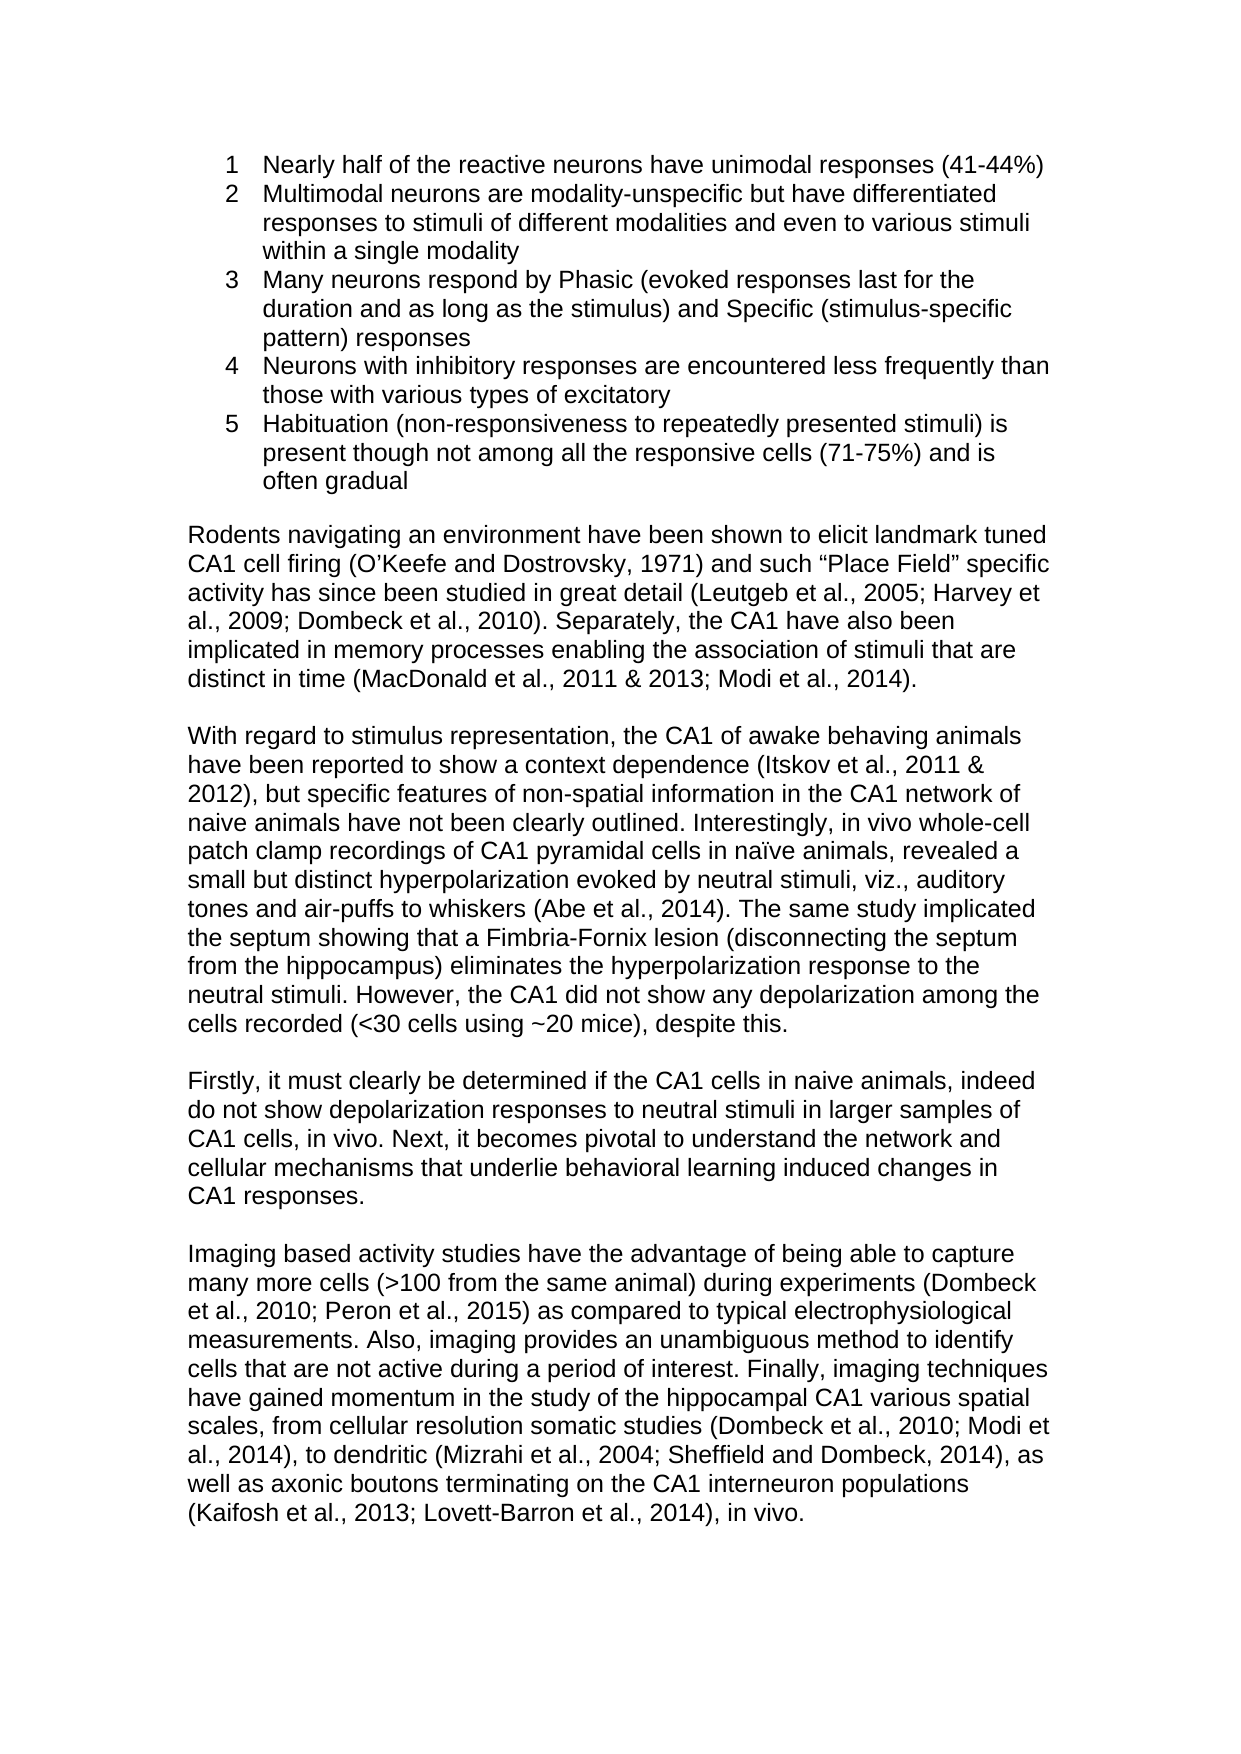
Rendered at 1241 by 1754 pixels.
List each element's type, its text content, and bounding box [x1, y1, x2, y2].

text Firstly, it must clearly be determined if the CA1 cells in naive animals, indeed do not show depolarization responses to neutral stimuli in larger samples of CA1 cells, in vivo. Next, it becomes pivotal to understand the network and cellular mechanisms that underlie behavioral learning induced changes in CA1 responses. [187, 1066, 1053, 1210]
list Neurons with inhibitory responses are encountered less frequently than those with various types of excitatory [225, 351, 1053, 409]
text With regard to stimulus representation, the CA1 of awake behaving animals have been reported to show a context dependence (Itskov et al., 2011 & 2012), but specific features of non-spatial information in the CA1 network of naive animals have not been clearly outlined. Interestingly, in vivo whole-cell patch clamp recordings of CA1 pyramidal cells in naïve animals, revealed a small but distinct hyperpolarization evoked by neutral stimuli, viz., auditory tones and air-puffs to whiskers (Abe et al., 2014). The same study implicated the septum showing that a Fimbria-Fornix lesion (disconnecting the septum from the hippocampus) eliminates the hyperpolarization response to the neutral stimuli. However, the CA1 did not show any depolarization among the cells recorded (<30 cells using ~20 mice), despite this. [187, 721, 1053, 1037]
text Rodents navigating an environment have been shown to elicit landmark tuned CA1 cell firing (O’Keefe and Dostrovsky, 1971) and such “Place Field” specific activity has since been studied in great detail (Leutgeb et al., 2005; Harvey et al., 2009; Dombeck et al., 2010). Separately, the CA1 have also been implicated in memory processes enabling the association of stimuli that are distinct in time (MacDonald et al., 2011 & 2013; Modi et al., 2014). [187, 520, 1053, 692]
list Multimodal neurons are modality-unspecific but have differentiated responses to stimuli of different modalities and even to various stimuli within a single modality [225, 179, 1053, 265]
list Many neurons respond by Phasic (evoked responses last for the duration and as long as the stimulus) and Specific (stimulus-specific pattern) responses [225, 265, 1053, 351]
list Nearly half of the reactive neurons have unimodal responses (41-44%) [225, 150, 1053, 179]
list Habituation (non-responsiveness to repeatedly presented stimuli) is present though not among all the responsive cells (71-75%) and is often gradual [225, 409, 1053, 495]
text Imaging based activity studies have the advantage of being able to capture many more cells (>100 from the same animal) during experiments (Dombeck et al., 2010; Peron et al., 2015) as compared to typical electrophysiological measurements. Also, imaging provides an unambiguous method to identify cells that are not active during a period of interest. Finally, imaging techniques have gained momentum in the study of the hippocampal CA1 various spatial scales, from cellular resolution somatic studies (Dombeck et al., 2010; Modi et al., 2014), to dendritic (Mizrahi et al., 2004; Sheffield and Dombeck, 2014), as well as axonic boutons terminating on the CA1 interneuron populations (Kaifosh et al., 2013; Lovett-Barron et al., 2014), in vivo. [187, 1239, 1053, 1526]
